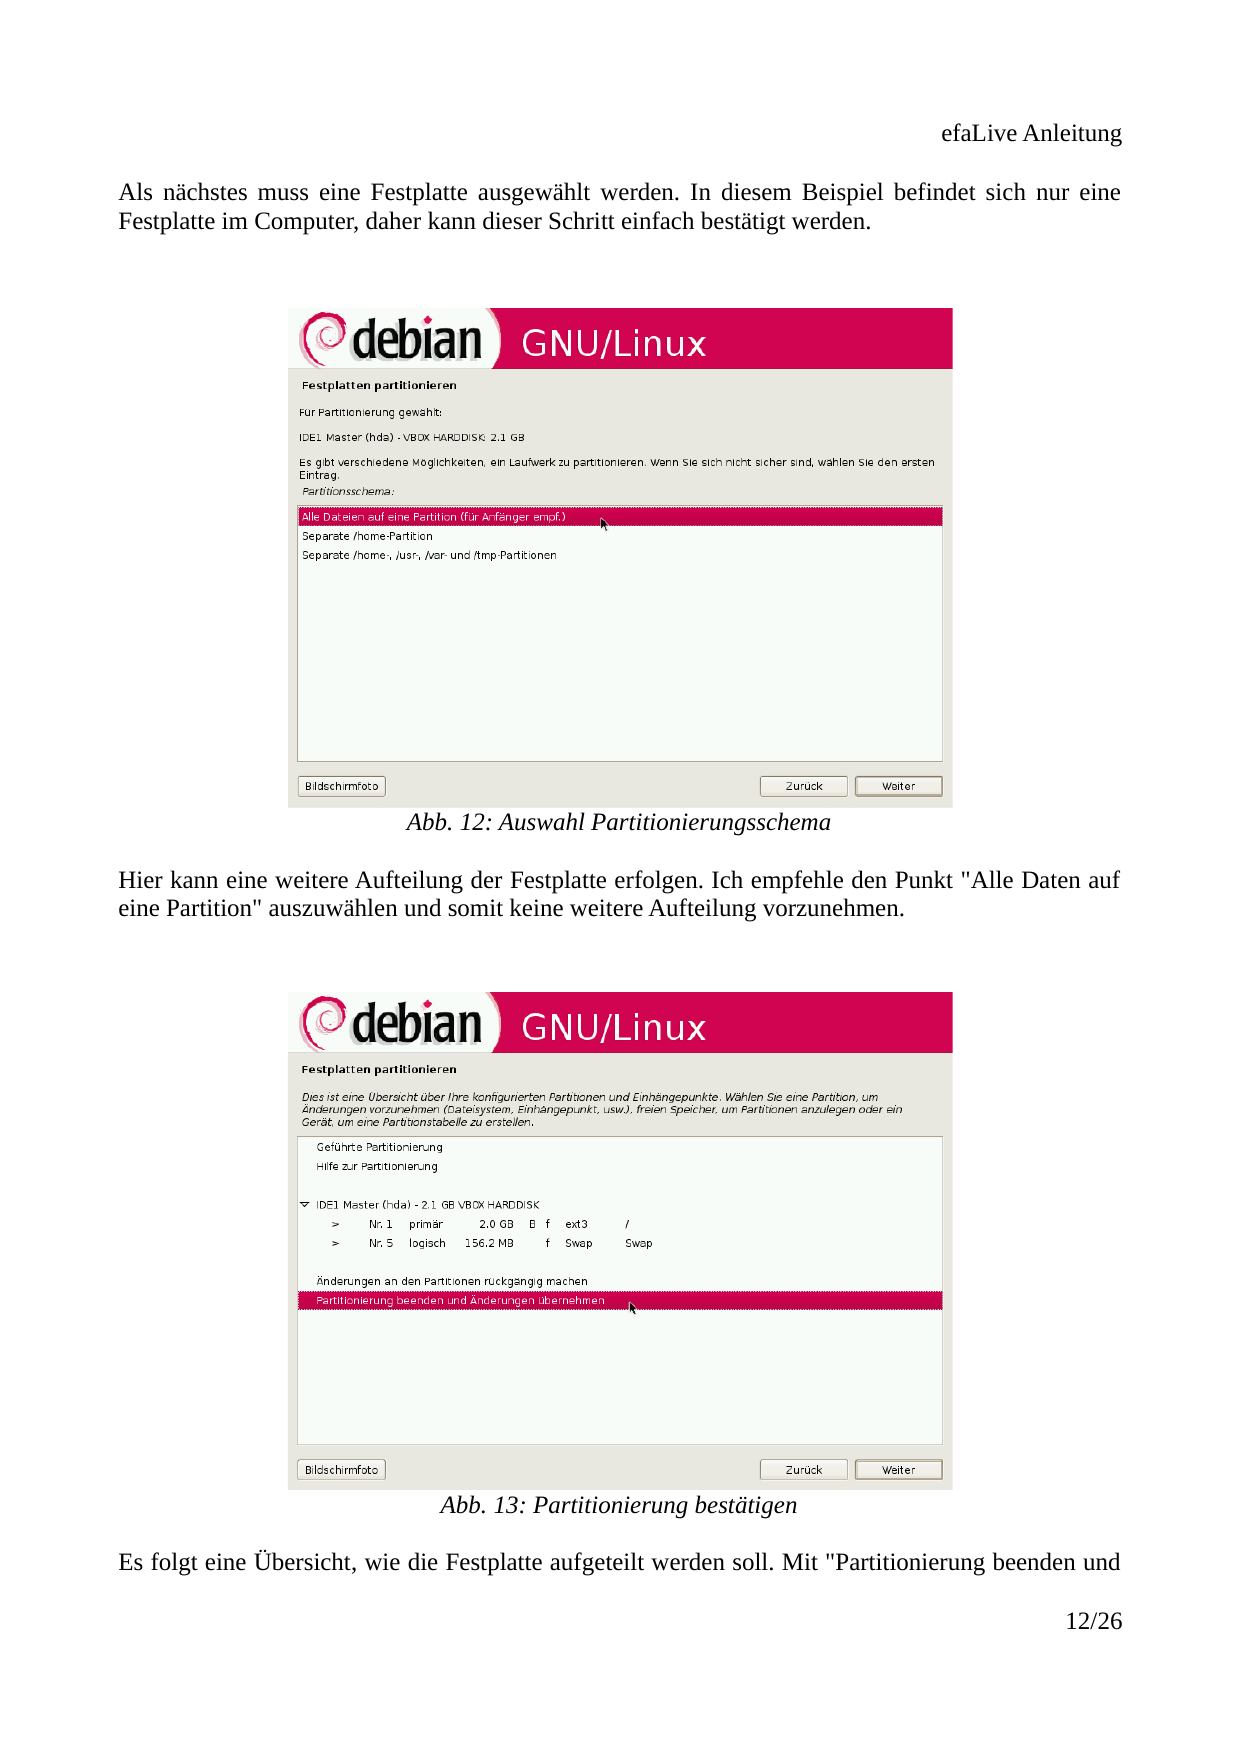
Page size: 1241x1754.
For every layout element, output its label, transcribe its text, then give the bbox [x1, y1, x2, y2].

text Abb. 12: Auswahl Partitionierungsschema [288, 808, 952, 836]
picture [287, 992, 953, 1490]
picture [288, 308, 953, 808]
text Als nächstes muss eine Festplatte ausgewählt werden. In diesem Beispiel befindet sich nur eine Festplatte im Computer, daher kann dieser Schritt einfach bestätigt werden. [118, 177, 1122, 234]
text Hier kann eine weitere Aufteilung der Festplatte erfolgen. Ich empfehle den Punkt "Alle Daten auf eine Partition" auszuwählen und somit keine weitere Aufteilung vorzunehmen. [118, 865, 1122, 922]
text Abb. 13: Partitionierung bestätigen [288, 1490, 953, 1518]
text Es folgt eine Übersicht, wie die Festplatte aufgeteilt werden soll. Mit "Partitionierung beenden und [118, 1547, 1122, 1576]
